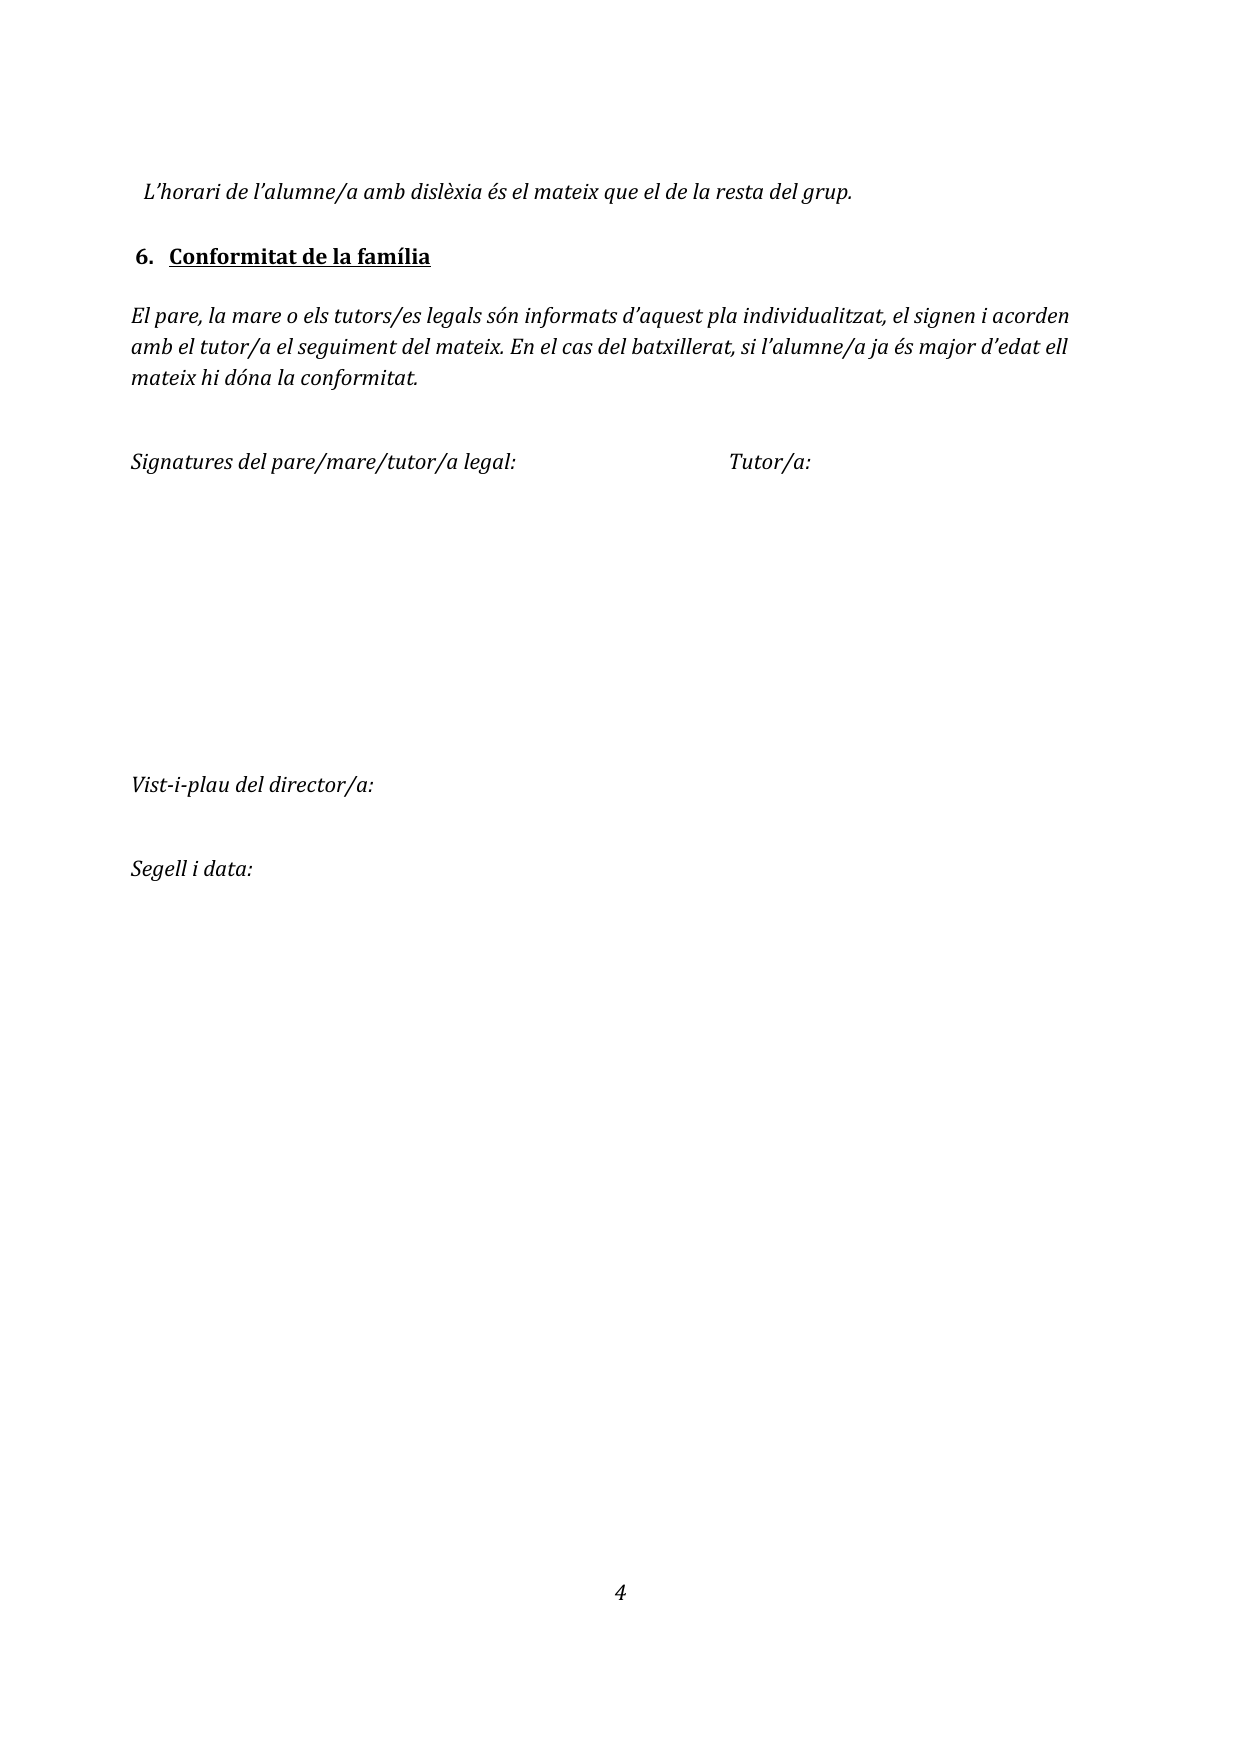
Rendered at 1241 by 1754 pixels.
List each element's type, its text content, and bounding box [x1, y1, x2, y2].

text Signatures del pare/mare/tutor/a legal: Tutor/a: [131, 448, 997, 474]
text Vist-i-plau del director/a: [131, 770, 997, 797]
text El pare, la mare o els tutors/es legals són informats d’aquest pla individualitzat, el signen i acorden amb el tutor/a el seguiment del mateix. En el cas del batxillerat, si l’alumne/a ja és major d’edat ell mateix hi dóna la conformitat. [131, 301, 1087, 390]
text Segell i data: [131, 855, 1124, 882]
text 6. Conformitat de la família [135, 242, 1124, 269]
text L’horari de l’alumne/a amb dislèxia és el mateix que el de la resta del grup. [143, 177, 1124, 204]
